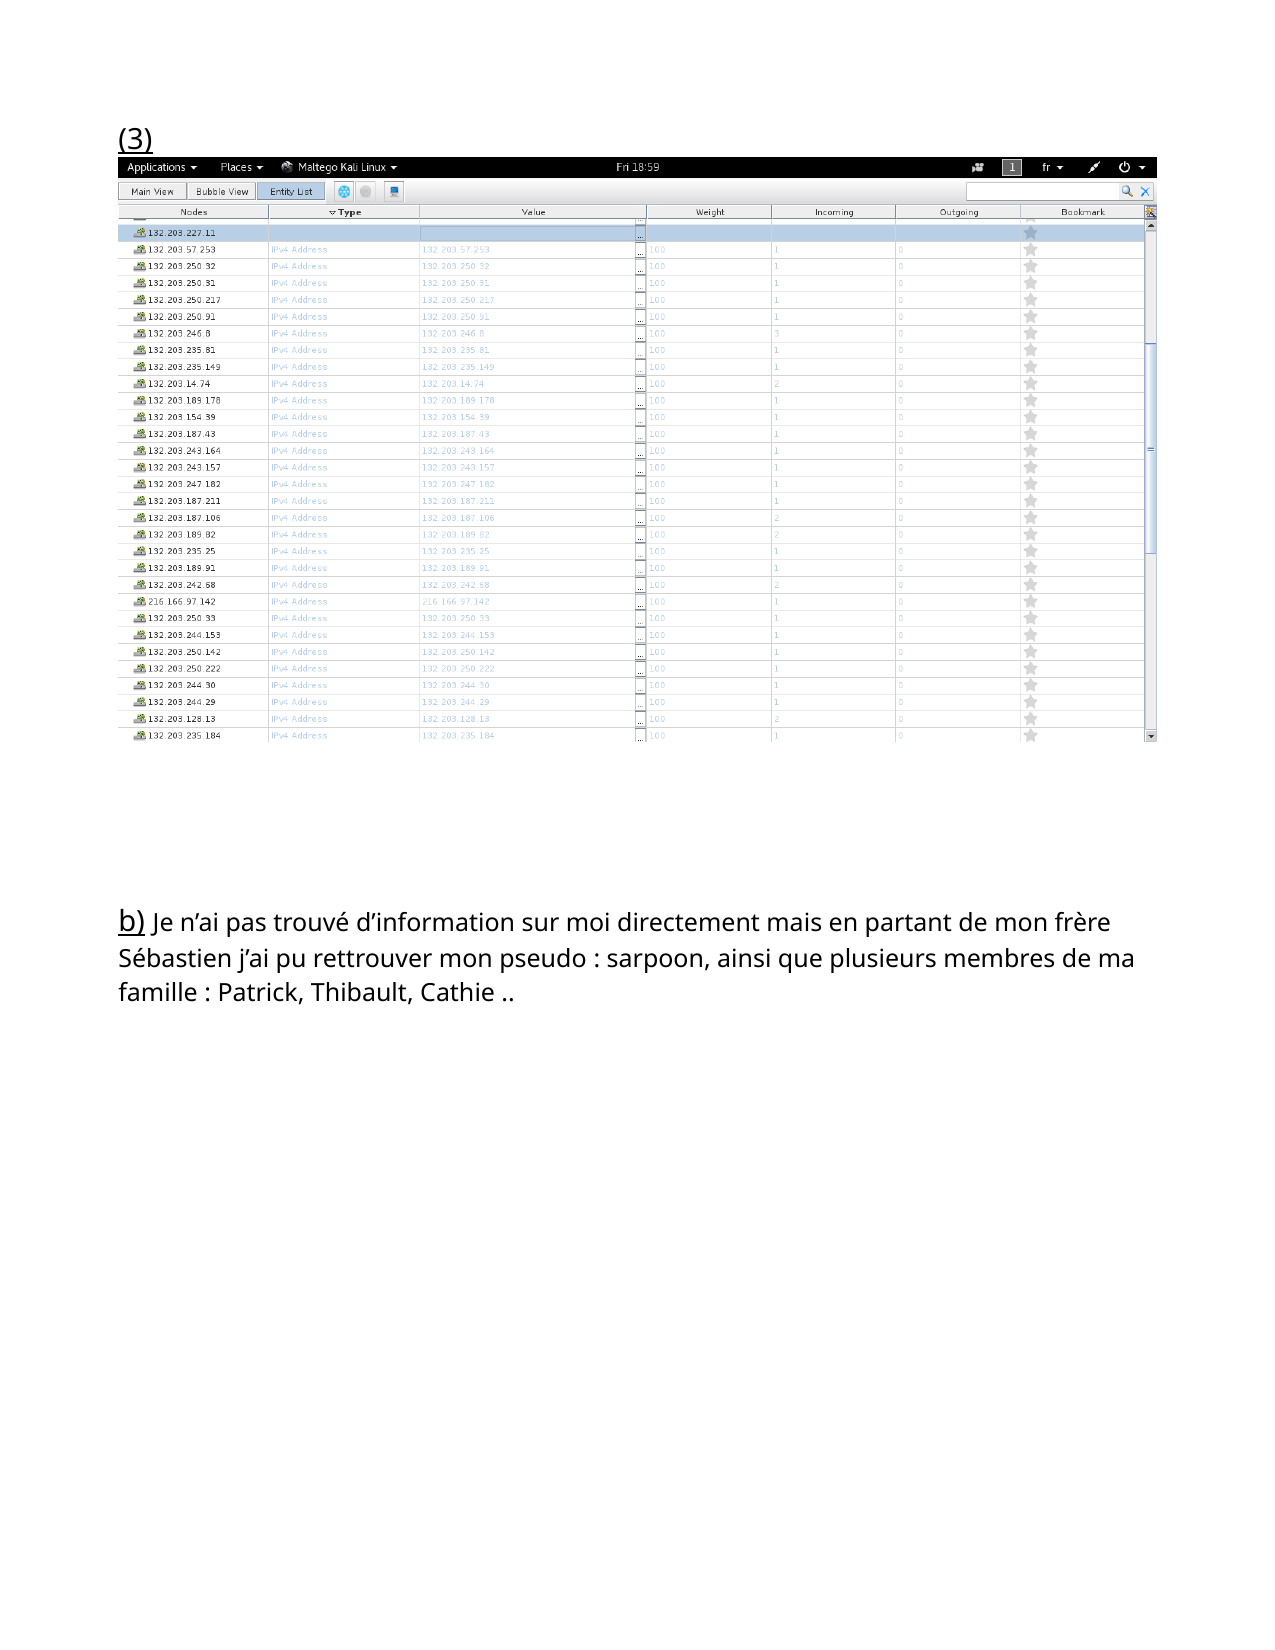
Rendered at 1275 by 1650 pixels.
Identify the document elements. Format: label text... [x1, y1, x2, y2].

text b) Je n’ai pas trouvé d’information sur moi directement mais en partant de mon frère Sébastien j’ai pu rettrouver mon pseudo : sarpoon, ainsi que plusieurs membres de ma famille : Patrick, Thibault, Cathie .. [118, 901, 1157, 1008]
text (3) [118, 118, 1157, 157]
picture [118, 157, 1157, 742]
